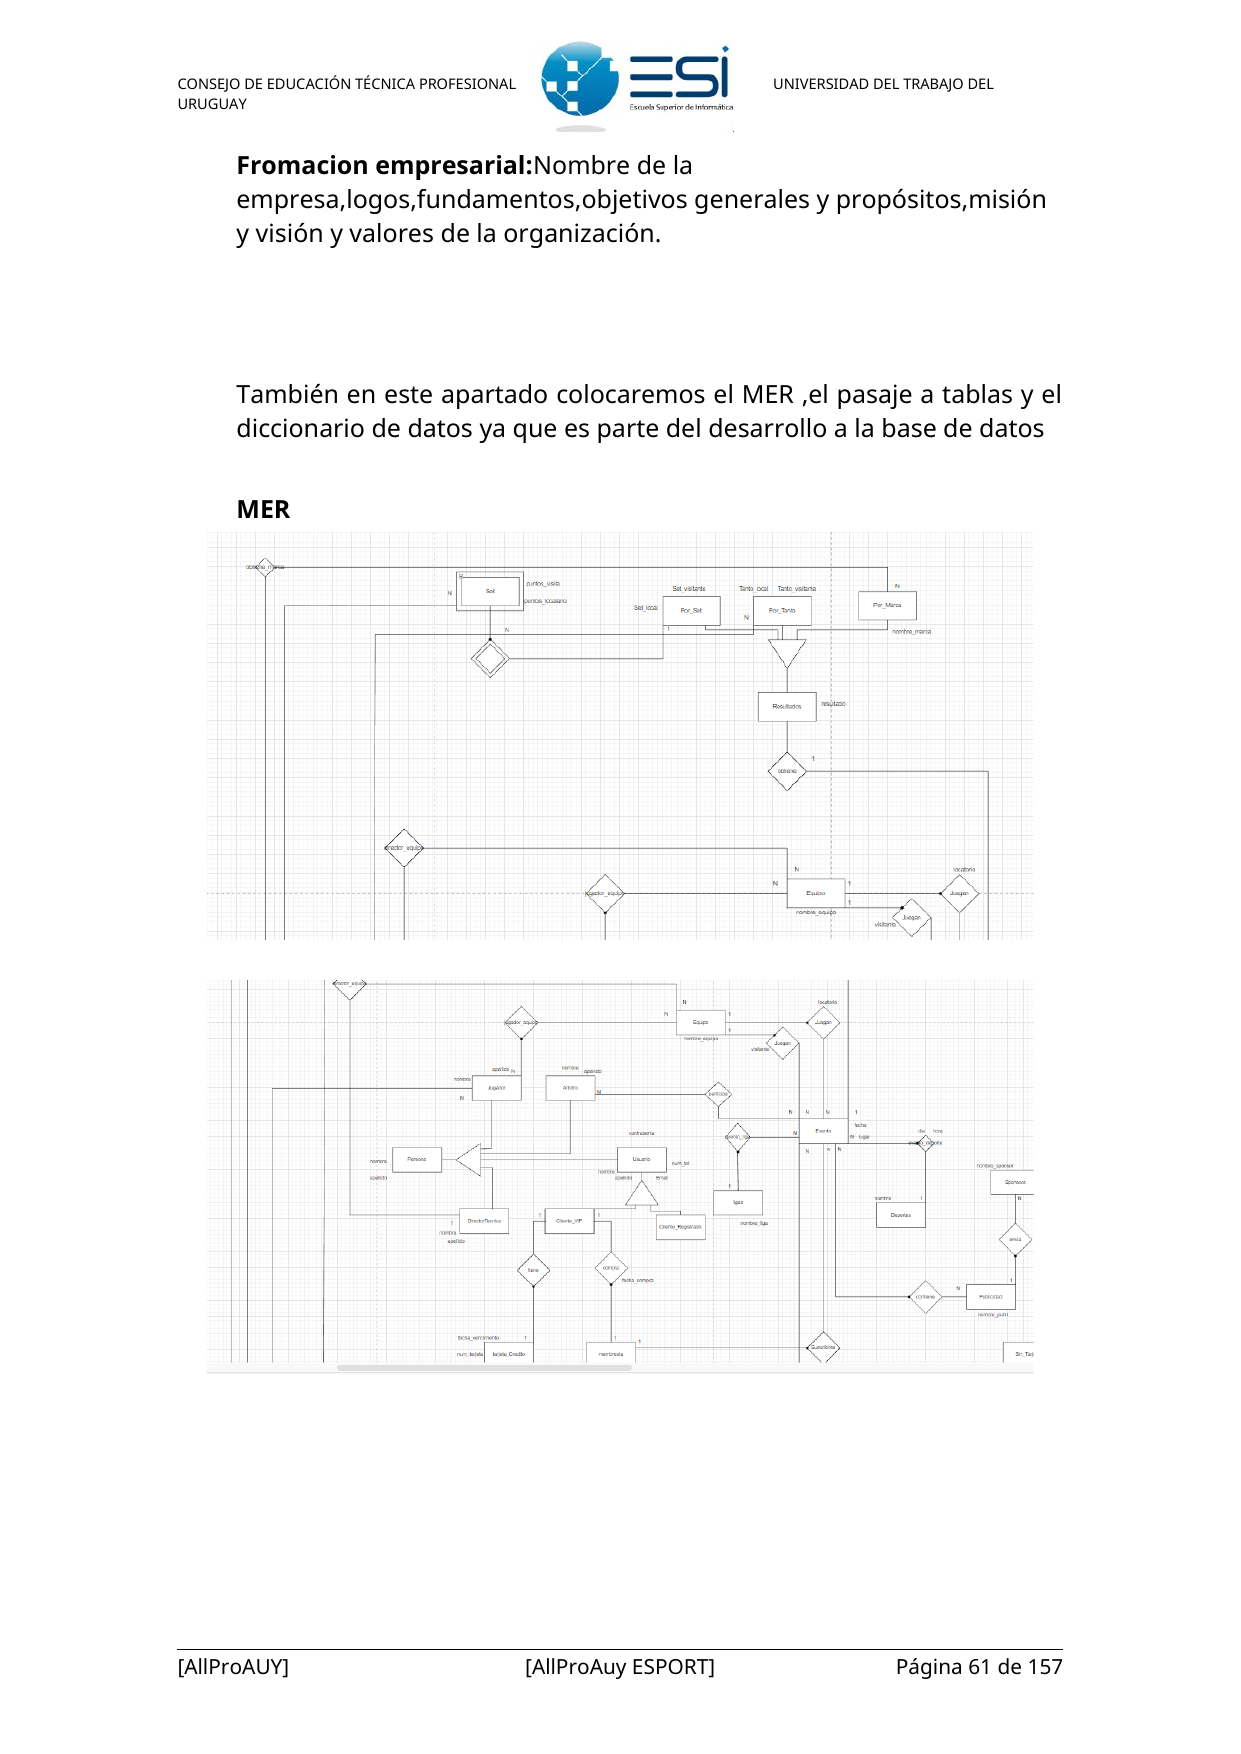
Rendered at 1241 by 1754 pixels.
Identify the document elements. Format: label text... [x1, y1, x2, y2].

text Fromacion empresarial:Nombre de la empresa,logos,fundamentos,objetivos generales y propósitos,misión y visión y valores de la organización. [236, 148, 1063, 250]
picture [206, 980, 1034, 1374]
text También en este apartado colocaremos el MER ,el pasaje a tablas y el diccionario de datos ya que es parte del desarrollo a la base de datos [236, 377, 1063, 445]
picture [206, 532, 1034, 940]
picture [534, 39, 734, 132]
text MER [236, 492, 1063, 526]
